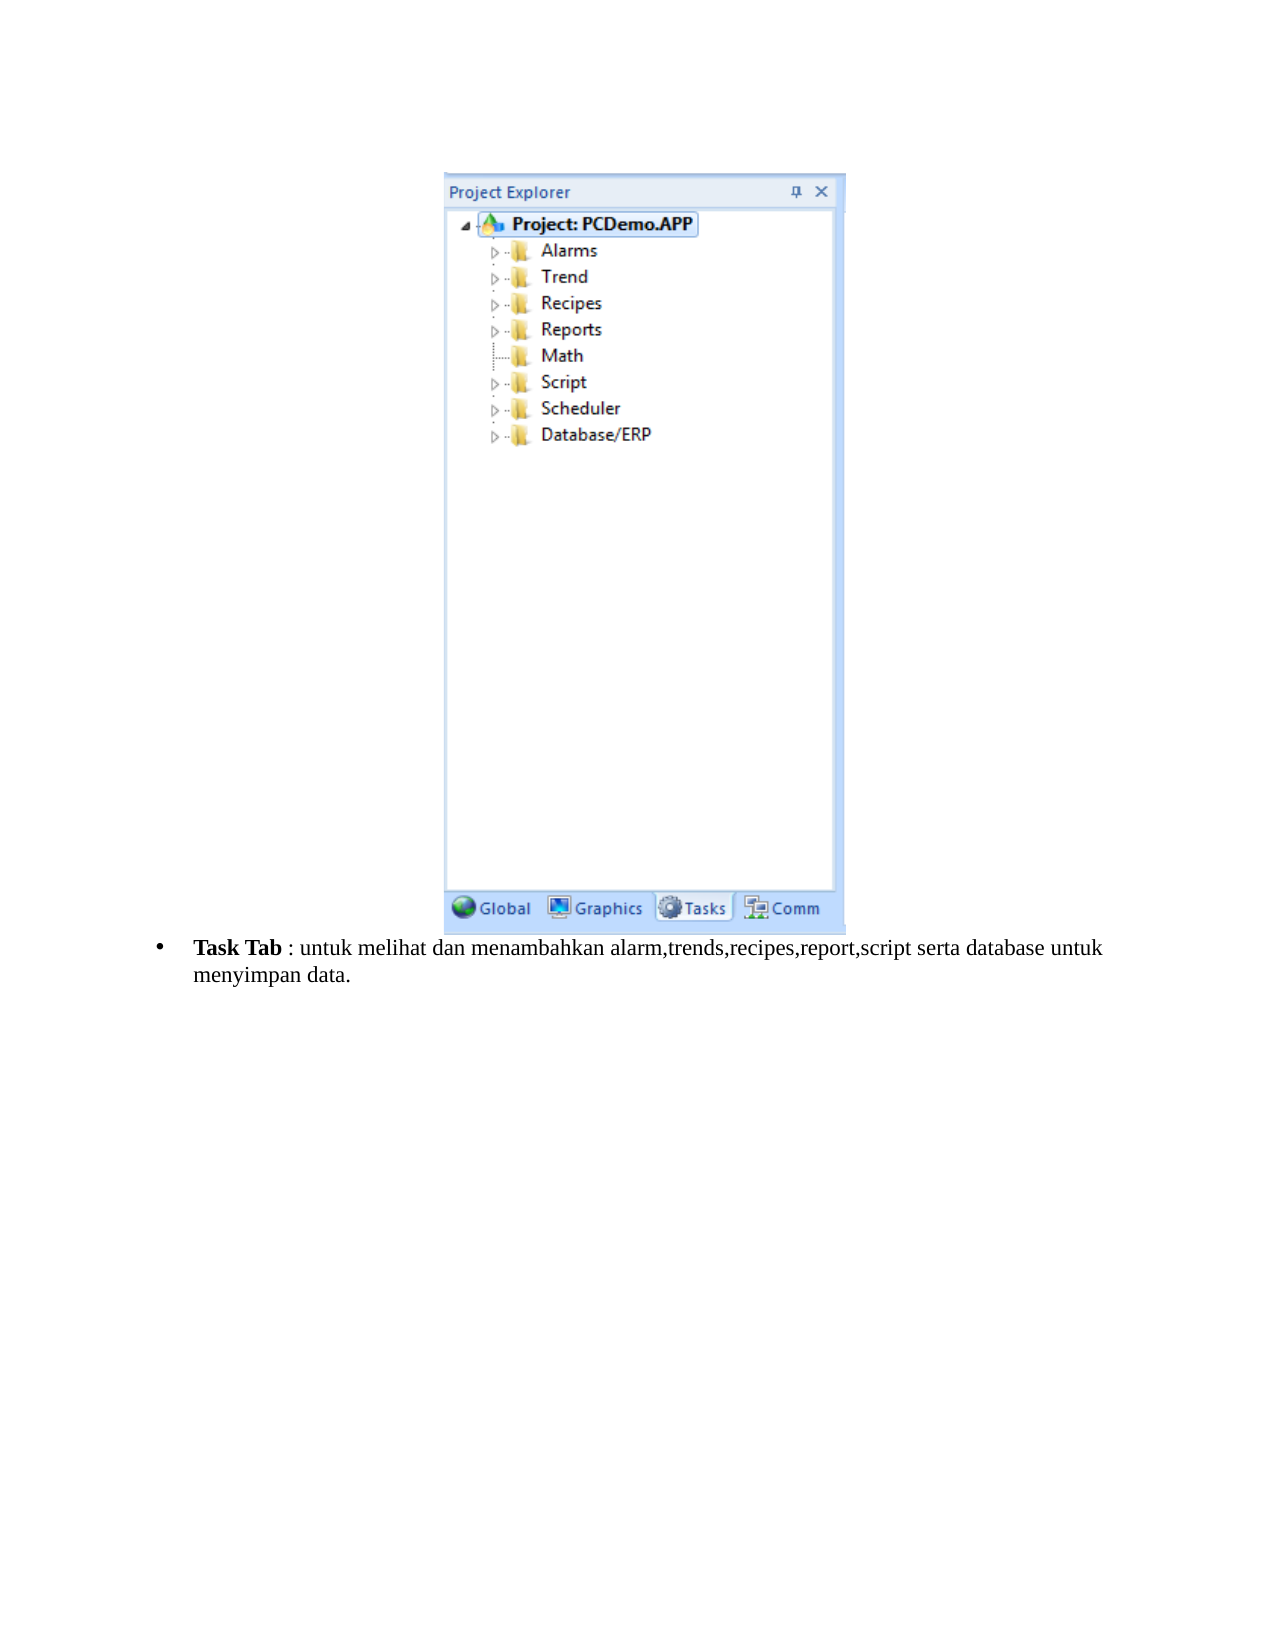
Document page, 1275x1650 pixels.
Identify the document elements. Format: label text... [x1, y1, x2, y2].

list Task Tab : untuk melihat dan menambahkan alarm,trends,recipes,report,script serta database untuk menyimpan data. [156, 898, 1157, 988]
picture [443, 172, 846, 935]
